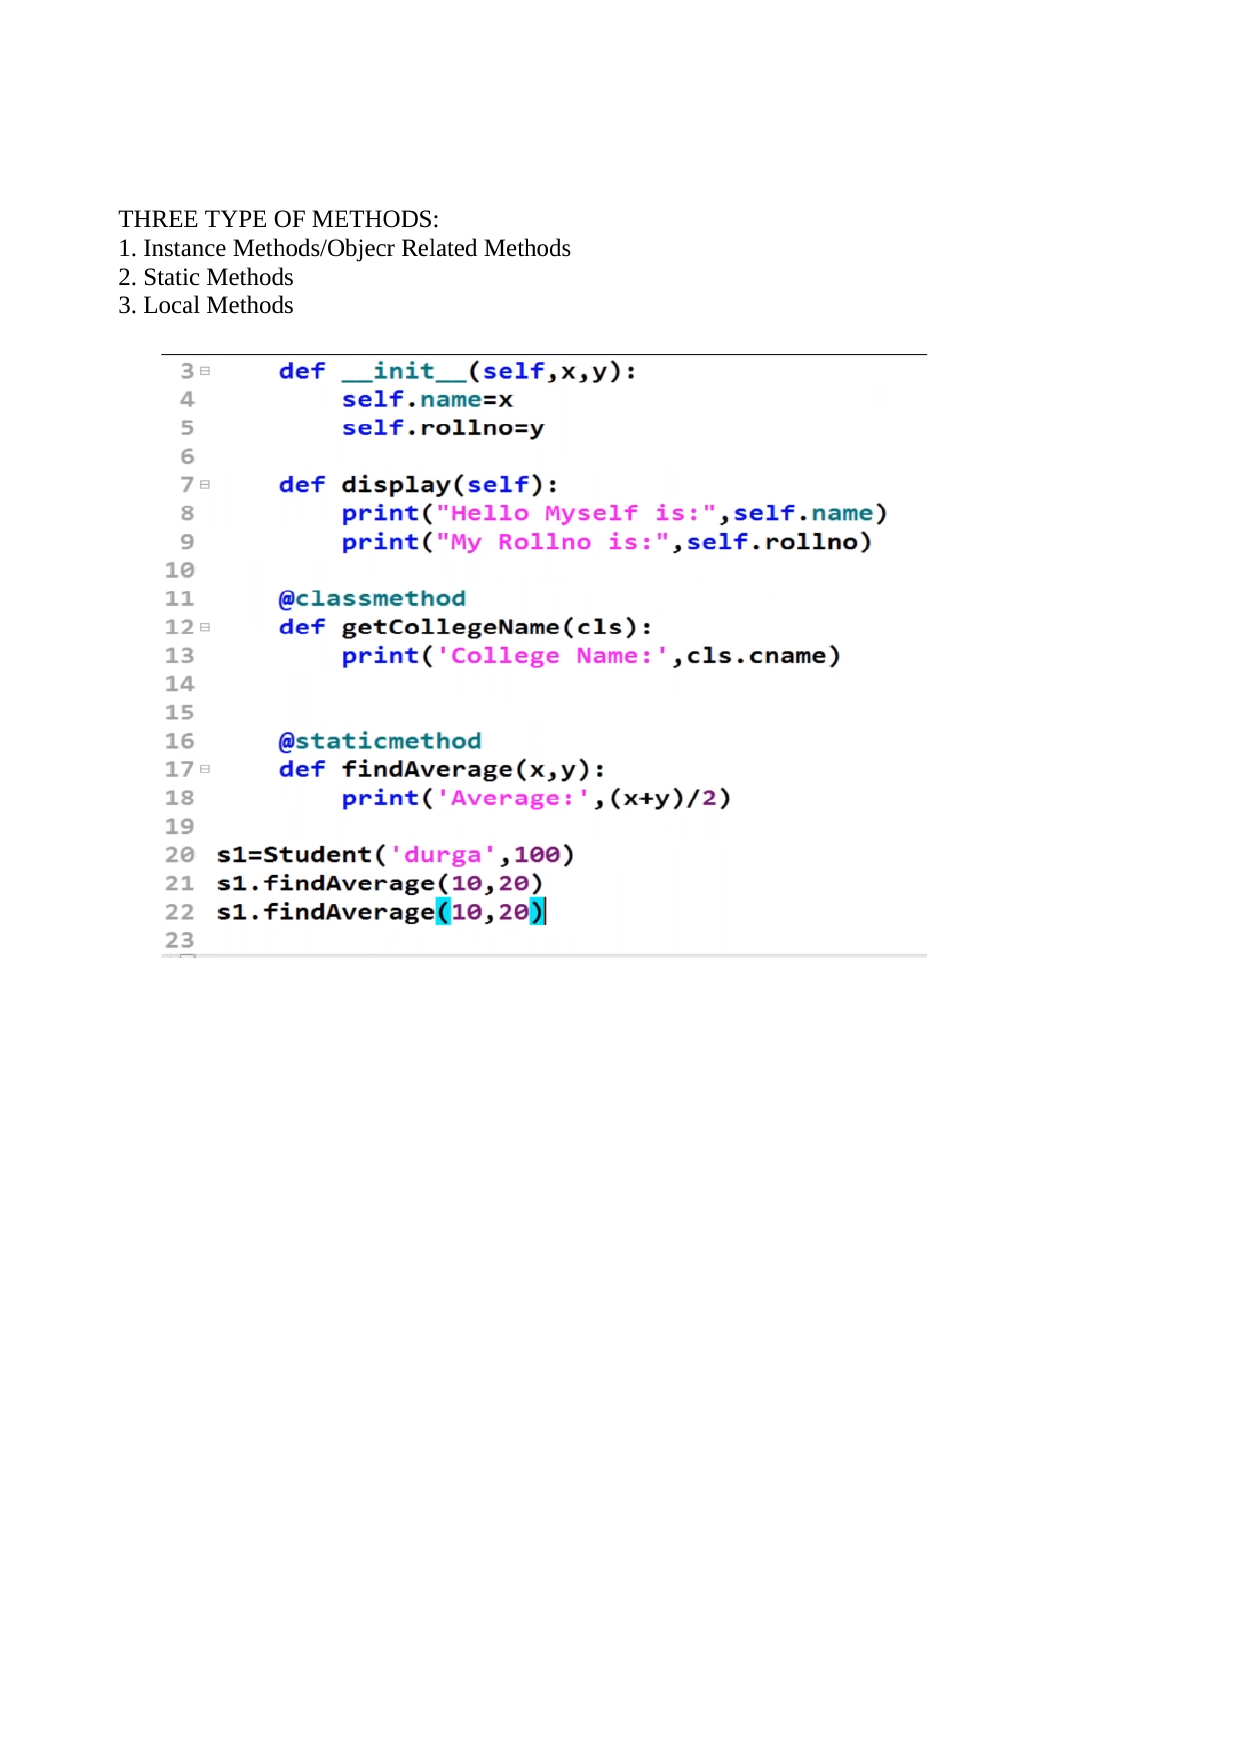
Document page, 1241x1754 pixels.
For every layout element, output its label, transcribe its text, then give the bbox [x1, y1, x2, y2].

text 1. Instance Methods/Objecr Related Methods [118, 233, 1122, 262]
text 3. Local Methods [118, 291, 1122, 319]
text THREE TYPE OF METHODS: [118, 204, 1122, 233]
text 2. Static Methods [118, 262, 1122, 291]
picture [161, 354, 584, 958]
